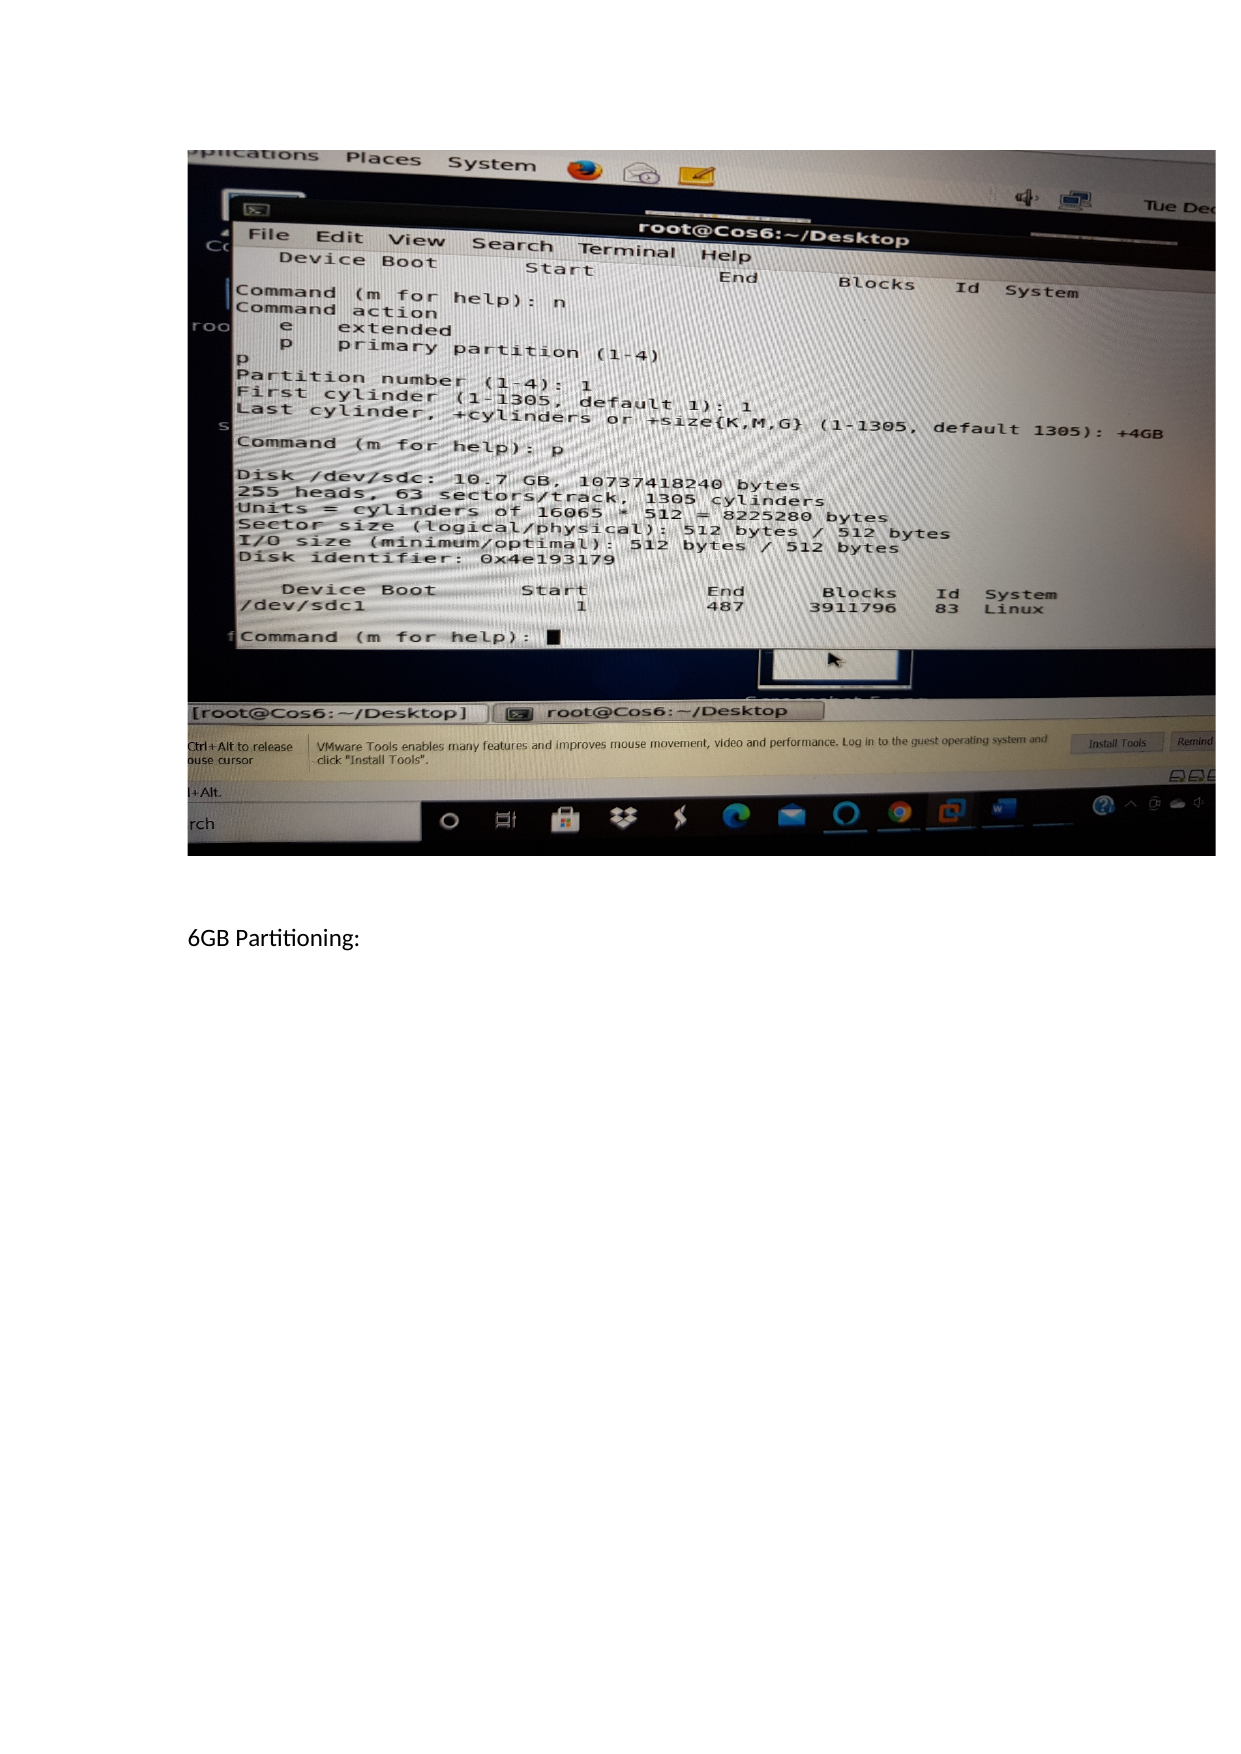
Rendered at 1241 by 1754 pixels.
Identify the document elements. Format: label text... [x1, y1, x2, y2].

text 6GB Partitioning: [187, 922, 1090, 953]
